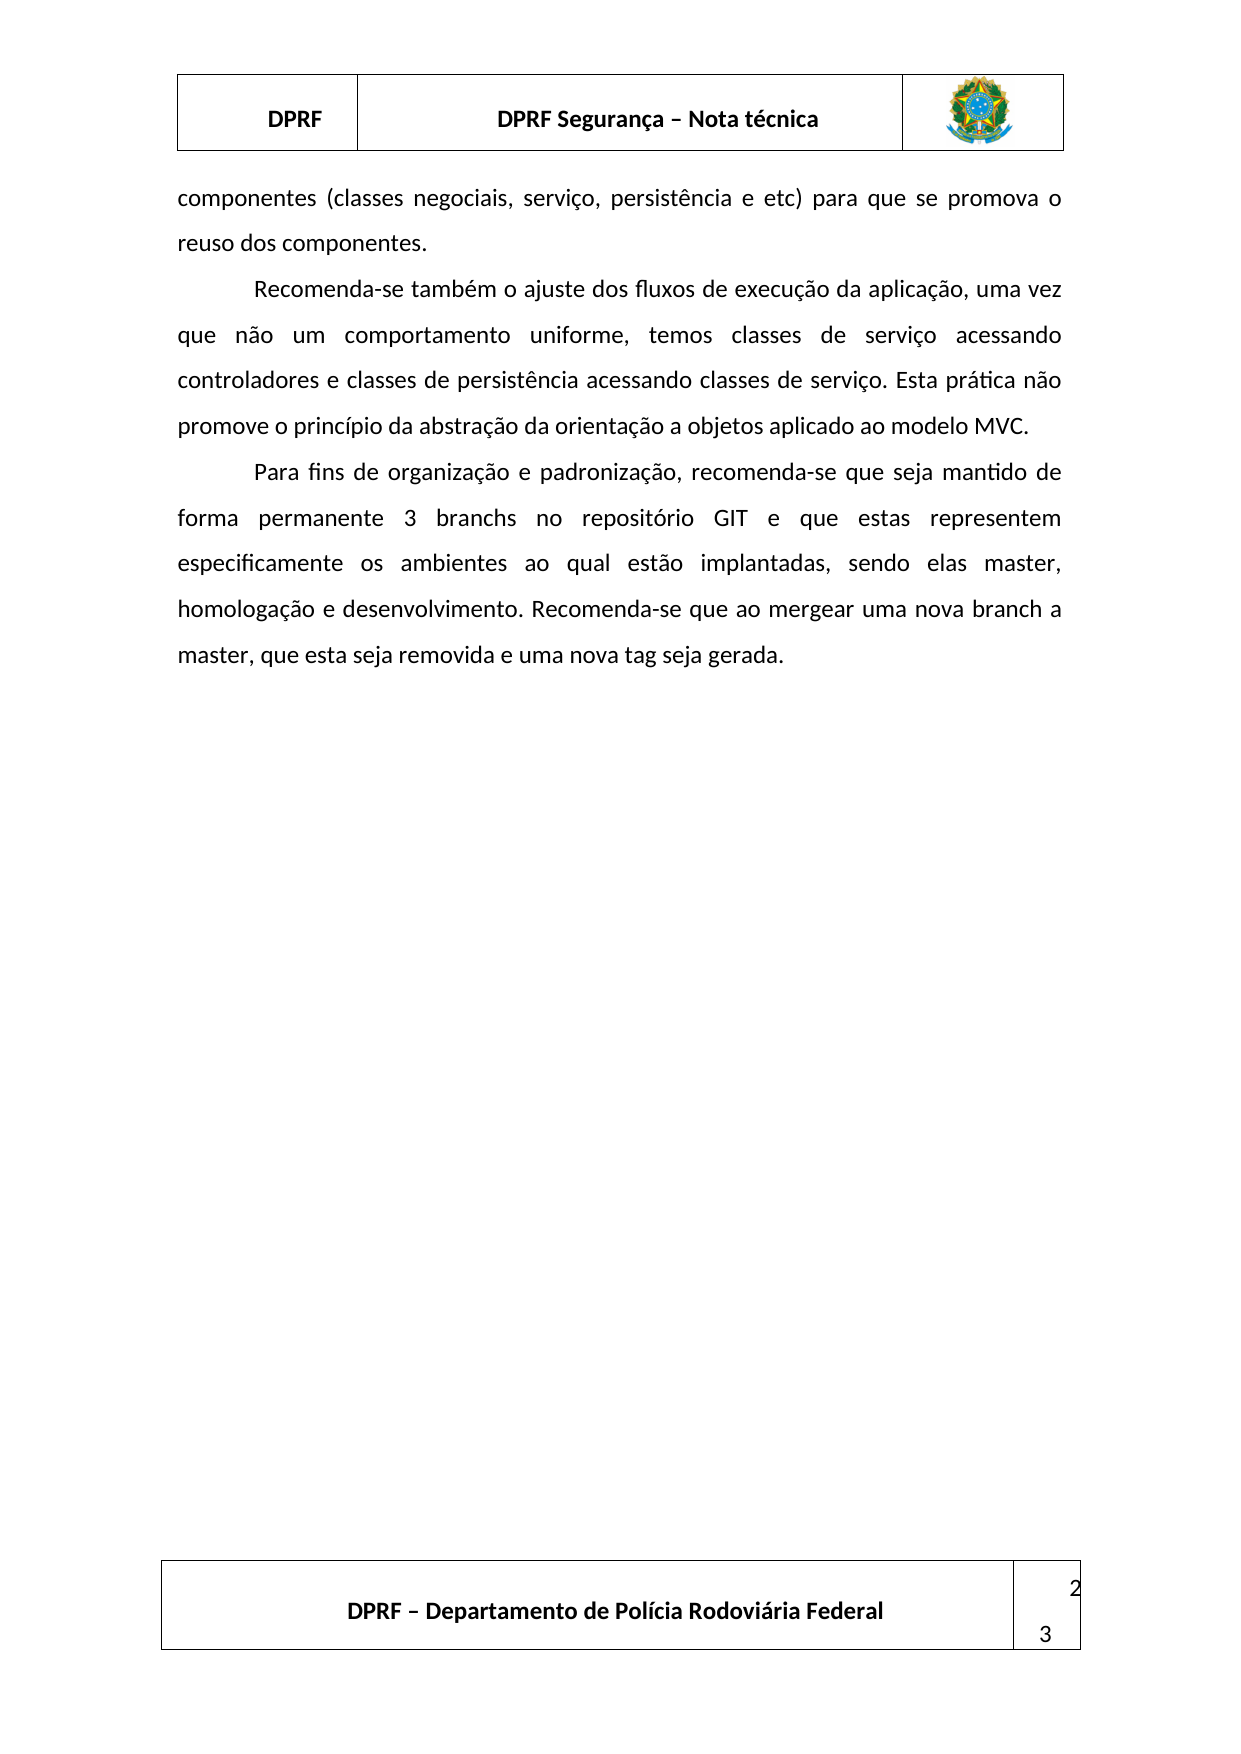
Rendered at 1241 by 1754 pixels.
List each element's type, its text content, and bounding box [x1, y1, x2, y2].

text Recomenda-se também o ajuste dos fluxos de execução da aplicação, uma vez que não um comportamento uniforme, temos classes de serviço acessando controladores e classes de persistência acessando classes de serviço. Esta prática não promove o princípio da abstração da orientação a objetos aplicado ao modelo MVC. [177, 273, 1063, 319]
text Recomenda-se também o ajuste dos fluxos de execução da aplicação, uma vez que não um comportamento uniforme, temos classes de serviço acessando controladores e classes de persistência acessando classes de serviço. Esta prática não promove o princípio da abstração da orientação a objetos aplicado ao modelo MVC. [177, 395, 1063, 441]
text Para fins de organização e padronização, recomenda-se que seja mantido de forma permanente 3 branchs no repositório GIT e que estas representem especificamente os ambientes ao qual estão implantadas, sendo elas master, homologação e desenvolvimento. Recomenda-se que ao mergear uma nova branch a master, que esta seja removida e uma nova tag seja gerada. [177, 456, 1063, 502]
text Para fins de organização e padronização, recomenda-se que seja mantido de forma permanente 3 branchs no repositório GIT e que estas representem especificamente os ambientes ao qual estão implantadas, sendo elas master, homologação e desenvolvimento. Recomenda-se que ao mergear uma nova branch a master, que esta seja removida e uma nova tag seja gerada. [177, 624, 1063, 669]
text Para fins de organização e padronização, recomenda-se que seja mantido de forma permanente 3 branchs no repositório GIT e que estas representem especificamente os ambientes ao qual estão implantadas, sendo elas master, homologação e desenvolvimento. Recomenda-se que ao mergear uma nova branch a master, que esta seja removida e uma nova tag seja gerada. [177, 532, 1063, 548]
picture [944, 75, 1020, 149]
text Para fins de organização e padronização, recomenda-se que seja mantido de forma permanente 3 branchs no repositório GIT e que estas representem especificamente os ambientes ao qual estão implantadas, sendo elas master, homologação e desenvolvimento. Recomenda-se que ao mergear uma nova branch a master, que esta seja removida e uma nova tag seja gerada. [177, 578, 1063, 593]
text Recomenda-se o desacoplamento das atividades executadas em batch (Quartz) do cor da aplicação, uma vez que esta prática promove a concorrência de recursos da aplicação principal e dificulta a escalabilidade horizontal. Vale ressaltar que ao segregar os serviços batch do core da aplicação, recomenda-se segregar os demais componentes (classes negociais, serviço, persistência e etc) para que se promova o reuso dos componentes. [177, 212, 1063, 258]
text Recomenda-se também o ajuste dos fluxos de execução da aplicação, uma vez que não um comportamento uniforme, temos classes de serviço acessando controladores e classes de persistência acessando classes de serviço. Esta prática não promove o princípio da abstração da orientação a objetos aplicado ao modelo MVC. [177, 349, 1063, 365]
